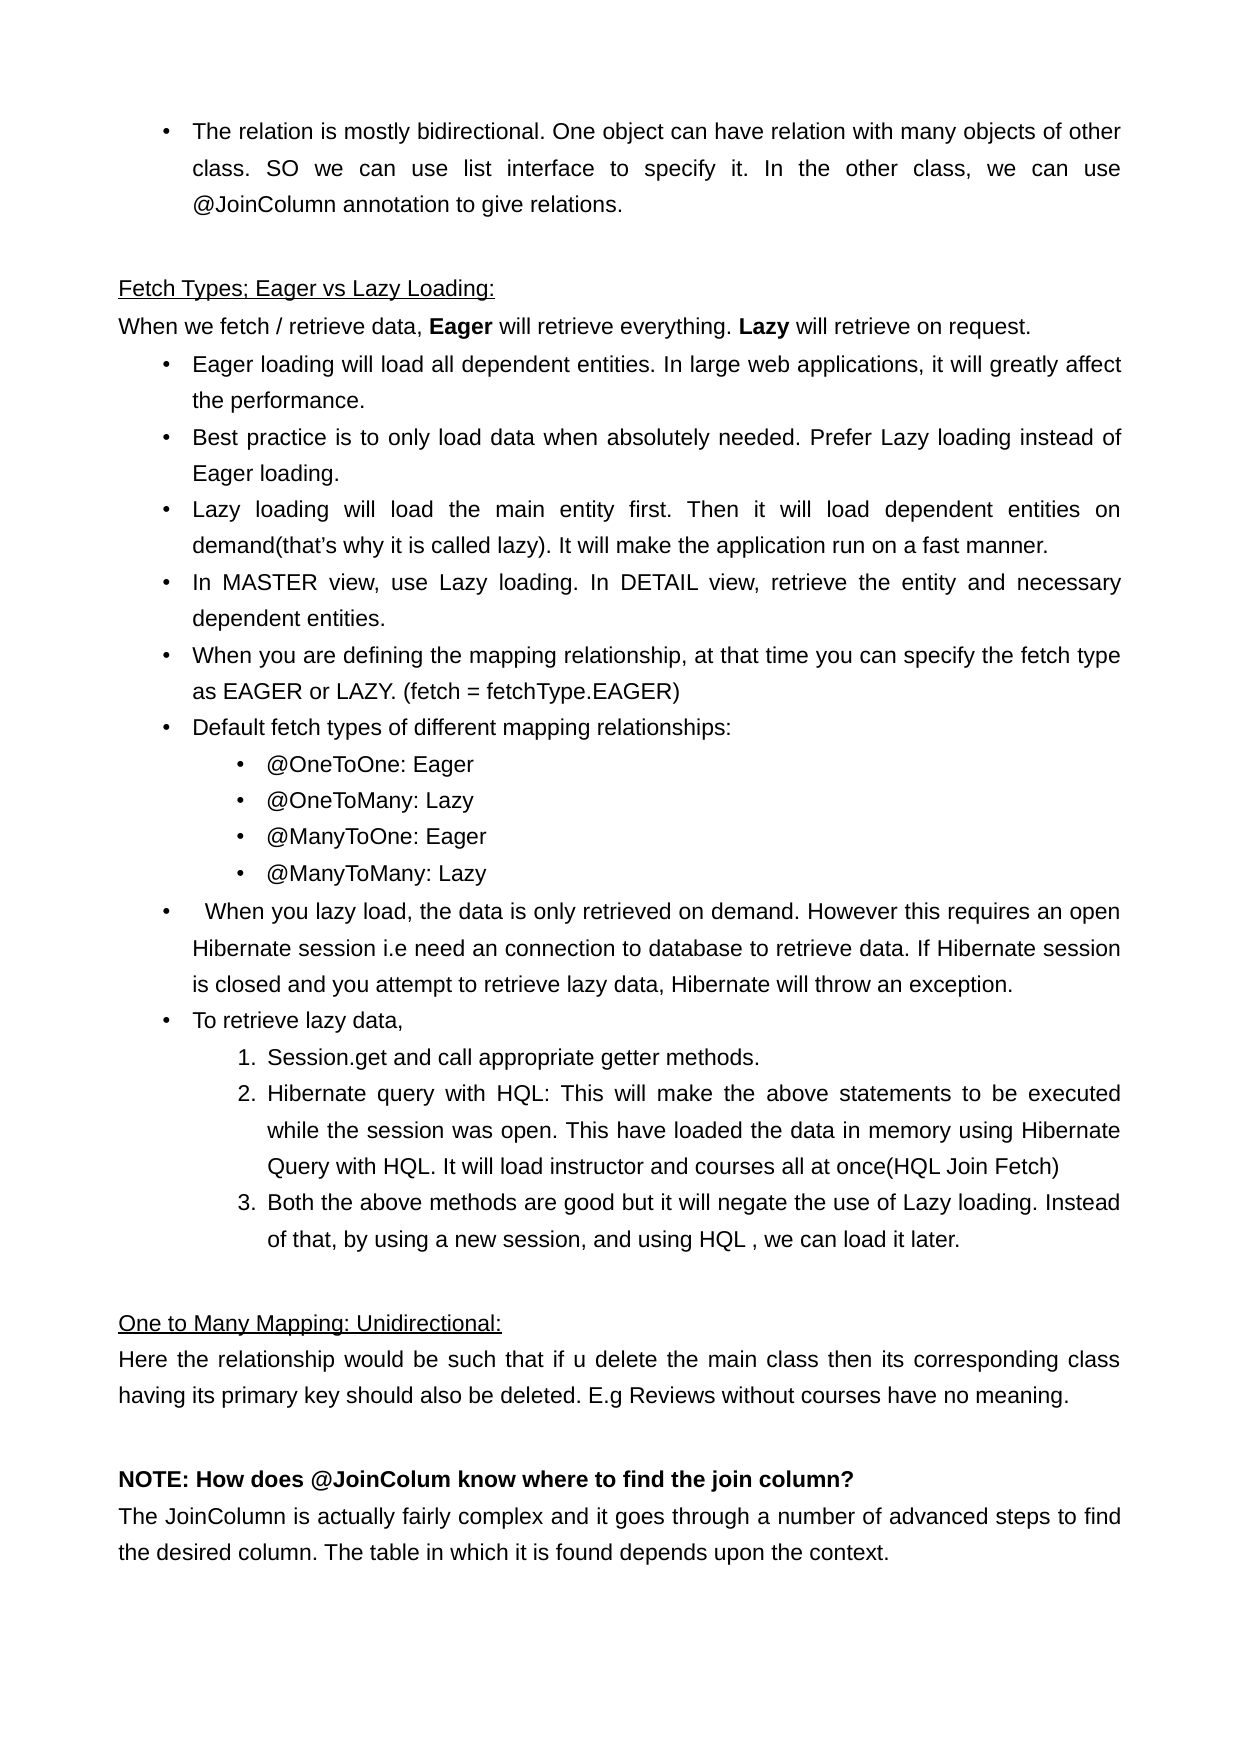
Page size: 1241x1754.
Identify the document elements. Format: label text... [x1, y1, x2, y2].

list When you are defining the mapping relationship, at that time you can specify the fetch type as EAGER or LAZY. (fetch = fetchType.EAGER) [162, 642, 1122, 704]
list Both the above methods are good but it will negate the use of Lazy loading. Instead of that, by using a new session, and using HQL , we can load it later. [237, 1189, 1122, 1252]
list When you lazy load, the data is only retrieved on demand. However this requires an open Hibernate session i.e need an connection to database to retrieve data. If Hibernate session is closed and you attempt to retrieve lazy data, Hibernate will throw an exception. [162, 896, 1122, 997]
list Eager loading will load all dependent entities. In large web applications, it will greatly affect the performance. [162, 351, 1122, 413]
list To retrieve lazy data, [162, 1007, 1122, 1034]
list In MASTER view, use Lazy loading. In DETAIL view, retrieve the entity and necessary dependent entities. [162, 569, 1122, 632]
text One to Many Mapping: Unidirectional: [118, 1309, 1122, 1336]
text The JoinColumn is actually fairly complex and it goes through a number of advanced steps to find the desired column. The table in which it is found depends upon the context. [118, 1503, 1122, 1565]
text NOTE: How does @JoinColum know where to find the join column? [118, 1466, 1122, 1493]
list Default fetch types of different mapping relationships: [162, 714, 1122, 741]
text Here the relationship would be such that if u delete the main class then its corresponding class having its primary key should also be deleted. E.g Reviews without courses have no meaning. [118, 1346, 1122, 1409]
list Lazy loading will load the main entity first. Then it will load dependent entities on demand(that’s why it is called lazy). It will make the application run on a fast manner. [162, 496, 1122, 559]
text When we fetch / retrieve data, Eager will retrieve everything. Lazy will retrieve on request. [118, 311, 1122, 340]
list Hibernate query with HQL: This will make the above statements to be executed while the session was open. This have loaded the data in memory using Hibernate Query with HQL. It will load instructor and courses all at once(HQL Join Fetch) [237, 1080, 1122, 1179]
text Fetch Types; Eager vs Lazy Loading: [118, 275, 1122, 301]
list @ManyToMany: Lazy [236, 860, 1122, 886]
list @OneToMany: Lazy [236, 787, 1122, 813]
list @ManyToOne: Eager [236, 823, 1122, 850]
list Best practice is to only load data when absolutely needed. Prefer Lazy loading instead of Eager loading. [162, 423, 1122, 486]
list @OneToOne: Eager [236, 751, 1122, 777]
list Session.get and call appropriate getter methods. [237, 1044, 1122, 1070]
list The relation is mostly bidirectional. One object can have relation with many objects of other class. SO we can use list interface to specify it. In the other class, we can use @JoinColumn annotation to give relations. [162, 118, 1122, 217]
